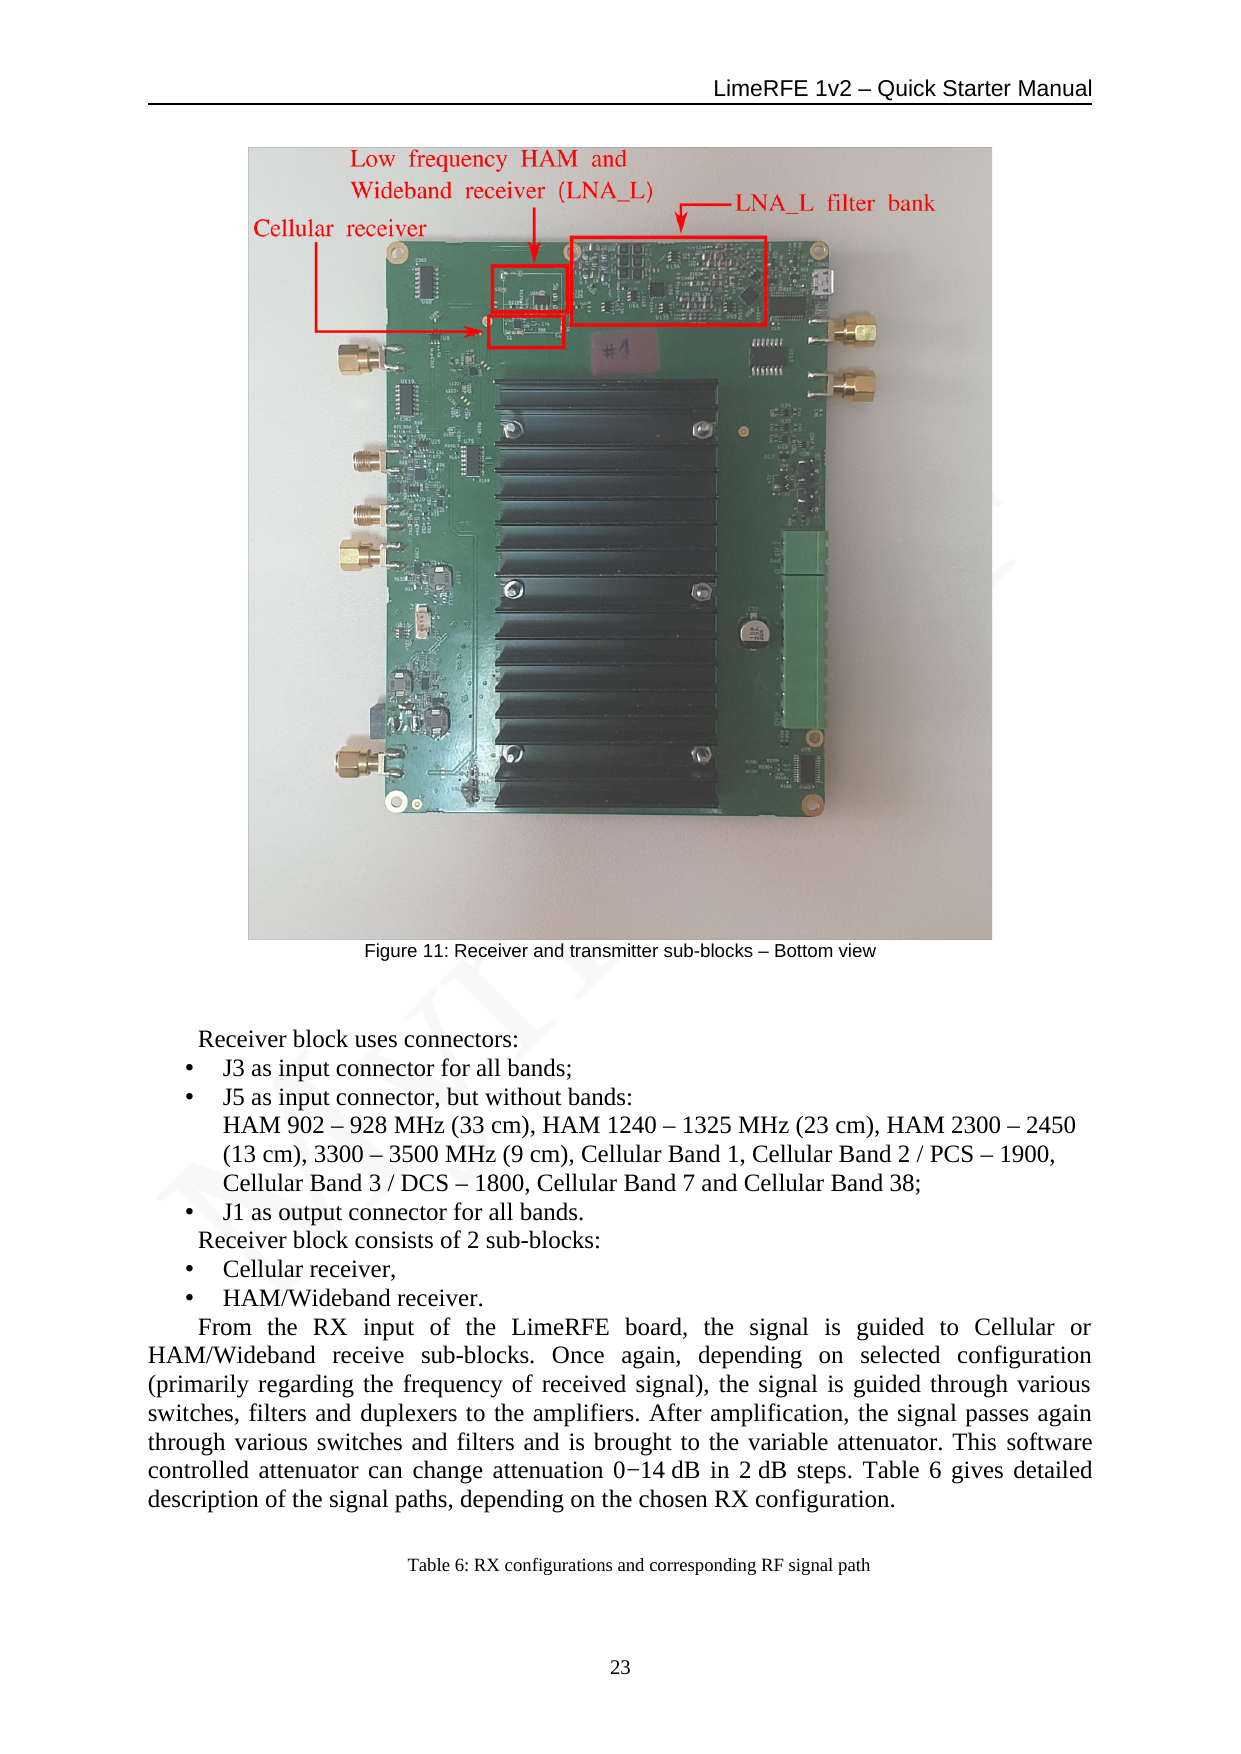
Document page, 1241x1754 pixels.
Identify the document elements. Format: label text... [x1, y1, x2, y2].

list J5 as input connector, but without bands: [466, 1082, 1092, 1110]
list J3 as input connector for all bands; [454, 1053, 1092, 1082]
text Figure 11: Receiver and transmitter sub-blocks – Bottom view [479, 940, 585, 983]
list Cellular receiver, [262, 1254, 1092, 1283]
list J1 as output connector for all bands. [205, 1197, 287, 1225]
picture [248, 147, 993, 940]
list HAM 902 – 928 MHz (33 cm), HAM 1240 – 1325 MHz (23 cm), HAM 2300 – 2450 (13 cm), 3300 – 3500 MHz (9 cm), Cellular Band 1, Cellular Band 2 / PCS – 1900, Cellular Band 3 / DCS – 1800, Cellular Band 7 and Cellular Band 38; [185, 1110, 311, 1197]
list HAM/Wideband receiver. [185, 1283, 1092, 1312]
text Receiver block uses connectors: [148, 1024, 440, 1053]
text Table 6: RX configurations and corresponding RF signal path [148, 1554, 1092, 1576]
text Receiver block consists of 2 sub-blocks: [233, 1225, 1092, 1254]
list J3 as input connector for all bands; [303, 1053, 384, 1082]
list J1 as output connector for all bands. [325, 1197, 1092, 1225]
text From the RX input of the LimeRFE board, the signal is guided to Cellular or HAM/Wideband receive sub-blocks. Once again, depending on selected configuration (primarily regarding the frequency of received signal), the signal is guided through various switches, filters and duplexers to the amplifiers. After amplification, the signal passes again through various switches and filters and is brought to the variable attenuator. This software controlled attenuator can change attenuation 0−14 dB in 2 dB steps. Table 6 gives detailed description of the signal paths, depending on the chosen RX configuration. [148, 1312, 1092, 1513]
list J5 as input connector, but without bands: [311, 1082, 454, 1110]
text Receiver block uses connectors: [442, 1024, 521, 1053]
list J3 as input connector for all bands; [380, 1053, 453, 1082]
text Receiver block consists of 2 sub-blocks: [148, 1225, 241, 1254]
list J3 as input connector for all bands; [185, 1053, 299, 1082]
list HAM 902 – 928 MHz (33 cm), HAM 1240 – 1325 MHz (23 cm), HAM 2300 – 2450 (13 cm), 3300 – 3500 MHz (9 cm), Cellular Band 1, Cellular Band 2 / PCS – 1900, Cellular Band 3 / DCS – 1800, Cellular Band 7 and Cellular Band 38; [295, 1110, 377, 1197]
text Figure 11: Receiver and transmitter sub-blocks – Bottom view [148, 148, 481, 983]
list Cellular receiver, [185, 1254, 270, 1283]
text Figure 11: Receiver and transmitter sub-blocks – Bottom view [575, 148, 1092, 983]
list HAM 902 – 928 MHz (33 cm), HAM 1240 – 1325 MHz (23 cm), HAM 2300 – 2450 (13 cm), 3300 – 3500 MHz (9 cm), Cellular Band 1, Cellular Band 2 / PCS – 1900, Cellular Band 3 / DCS – 1800, Cellular Band 7 and Cellular Band 38; [339, 1110, 1092, 1197]
text Receiver block uses connectors: [528, 1024, 1092, 1053]
list J5 as input connector, but without bands: [185, 1082, 281, 1110]
